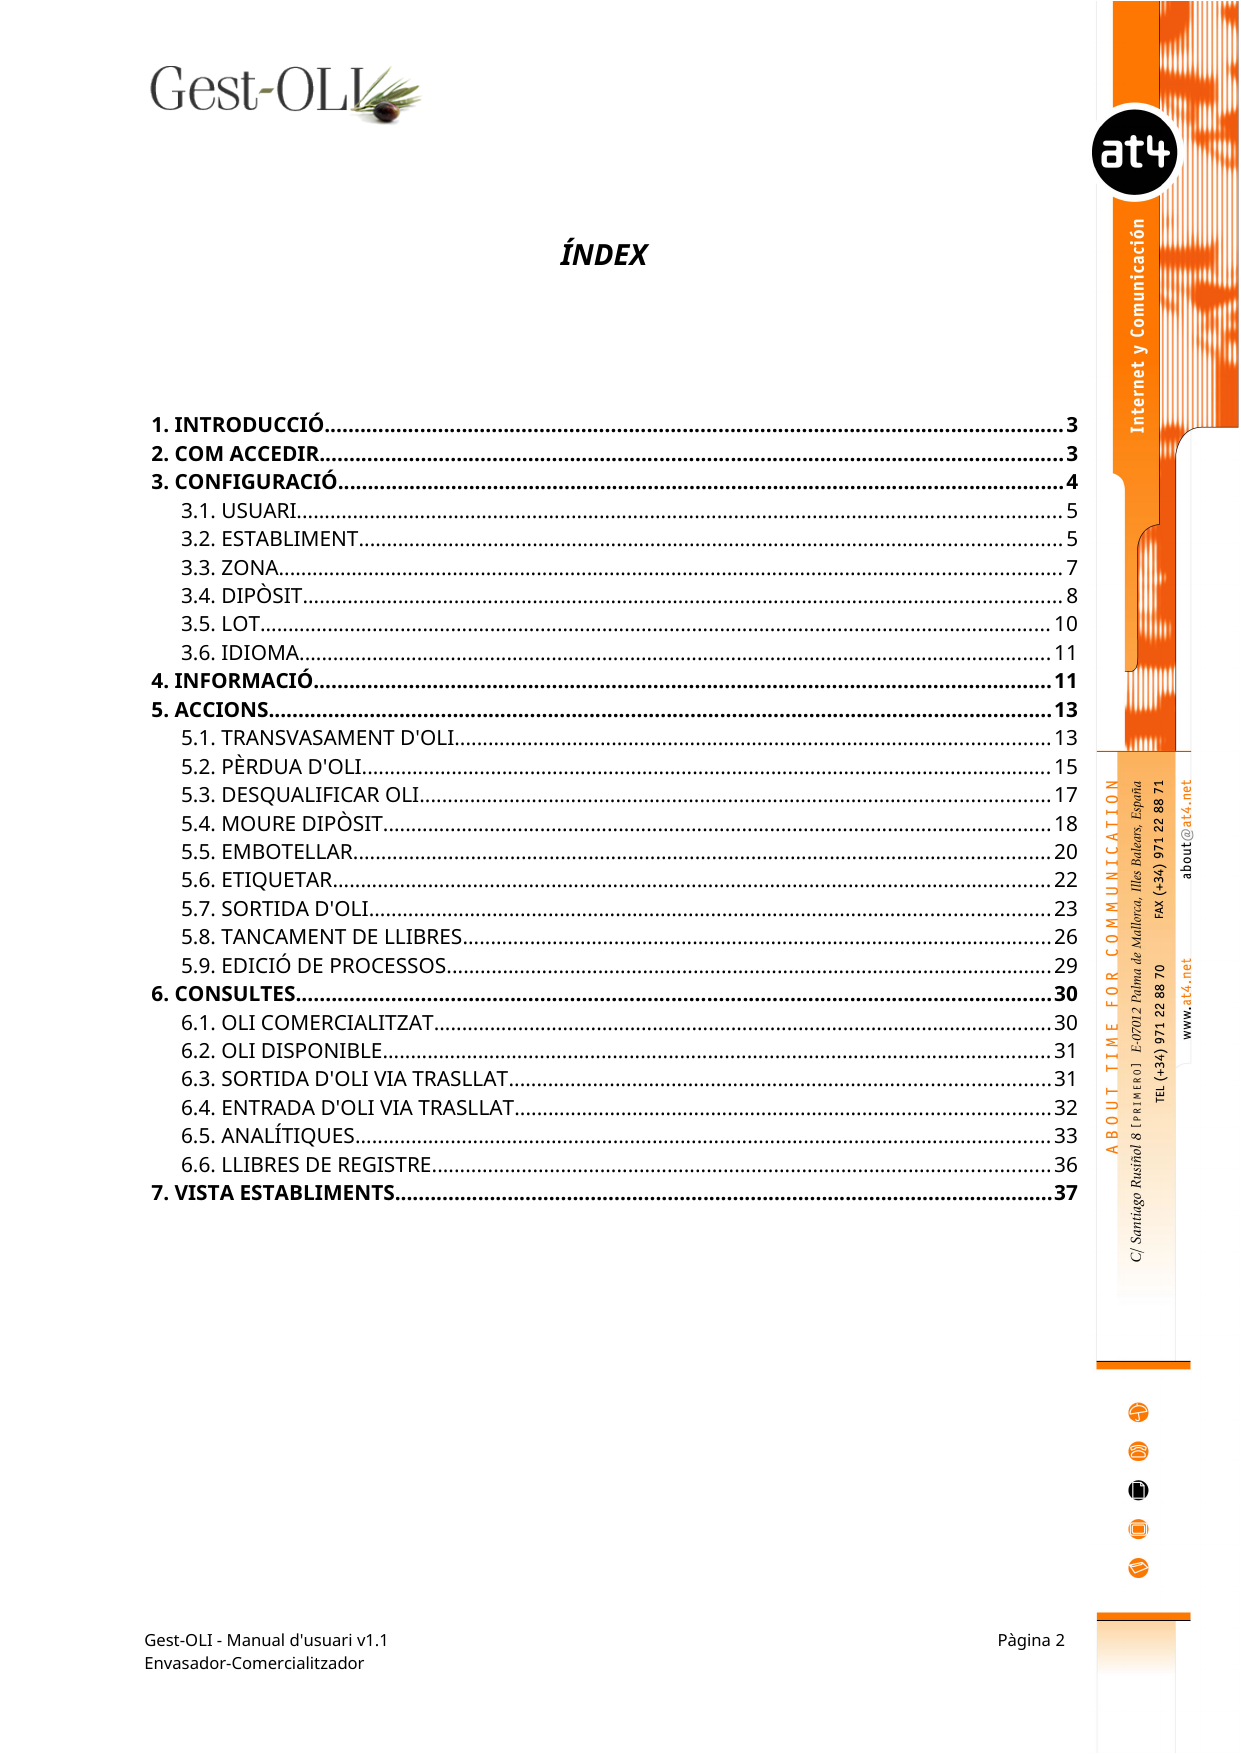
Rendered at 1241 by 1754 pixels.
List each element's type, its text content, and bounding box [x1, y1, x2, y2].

text 3.3. ZONA 7 [154, 553, 1078, 581]
text 3.6. IDIOMA 11 [154, 638, 1078, 666]
text 5.3. DESQUALIFICAR OLI 17 [154, 780, 1078, 809]
text 3.2. ESTABLIMENT 5 [154, 524, 1078, 553]
text 5.7. SORTIDA D'OLI 23 [154, 894, 1078, 922]
text 5.2. PÈRDUA D'OLI 15 [154, 752, 1078, 780]
text 5.4. MOURE DIPÒSIT 18 [154, 809, 1078, 837]
text 6.5. ANALÍTIQUES 33 [154, 1121, 1078, 1150]
text 6.1. OLI COMERCIALITZAT 30 [154, 1008, 1078, 1036]
text 1. INTRODUCCIÓ 3 [140, 411, 1078, 439]
text 6. CONSULTES 30 [140, 979, 1078, 1008]
text 3.4. DIPÒSIT 8 [154, 581, 1078, 609]
text 5.1. TRANSVASAMENT D'OLI 13 [154, 723, 1078, 752]
text 7. VISTA ESTABLIMENTS 37 [140, 1178, 1078, 1207]
text 2. COM ACCEDIR 3 [140, 439, 1078, 467]
text 6.4. ENTRADA D'OLI VIA TRASLLAT 32 [154, 1093, 1078, 1121]
text 6.2. OLI DISPONIBLE 31 [154, 1036, 1078, 1064]
picture [1085, 1, 1239, 1753]
text 5.6. ETIQUETAR 22 [154, 866, 1078, 894]
text 5.5. EMBOTELLAR 20 [154, 837, 1078, 866]
text 6.3. SORTIDA D'OLI VIA TRASLLAT 31 [154, 1064, 1078, 1093]
text ÍNDEX [133, 234, 1078, 274]
text 6.6. LLIBRES DE REGISTRE 36 [154, 1150, 1078, 1178]
text 3.5. LOT 10 [154, 609, 1078, 638]
text 4. INFORMACIÓ 11 [140, 666, 1078, 695]
text 5. ACCIONS 13 [140, 695, 1078, 723]
text 5.9. EDICIÓ DE PROCESSOS 29 [154, 951, 1078, 979]
picture [149, 66, 423, 126]
text 5.8. TANCAMENT DE LLIBRES 26 [154, 922, 1078, 951]
text 3.1. USUARI 5 [154, 496, 1078, 524]
text 3. CONFIGURACIÓ 4 [140, 467, 1078, 496]
